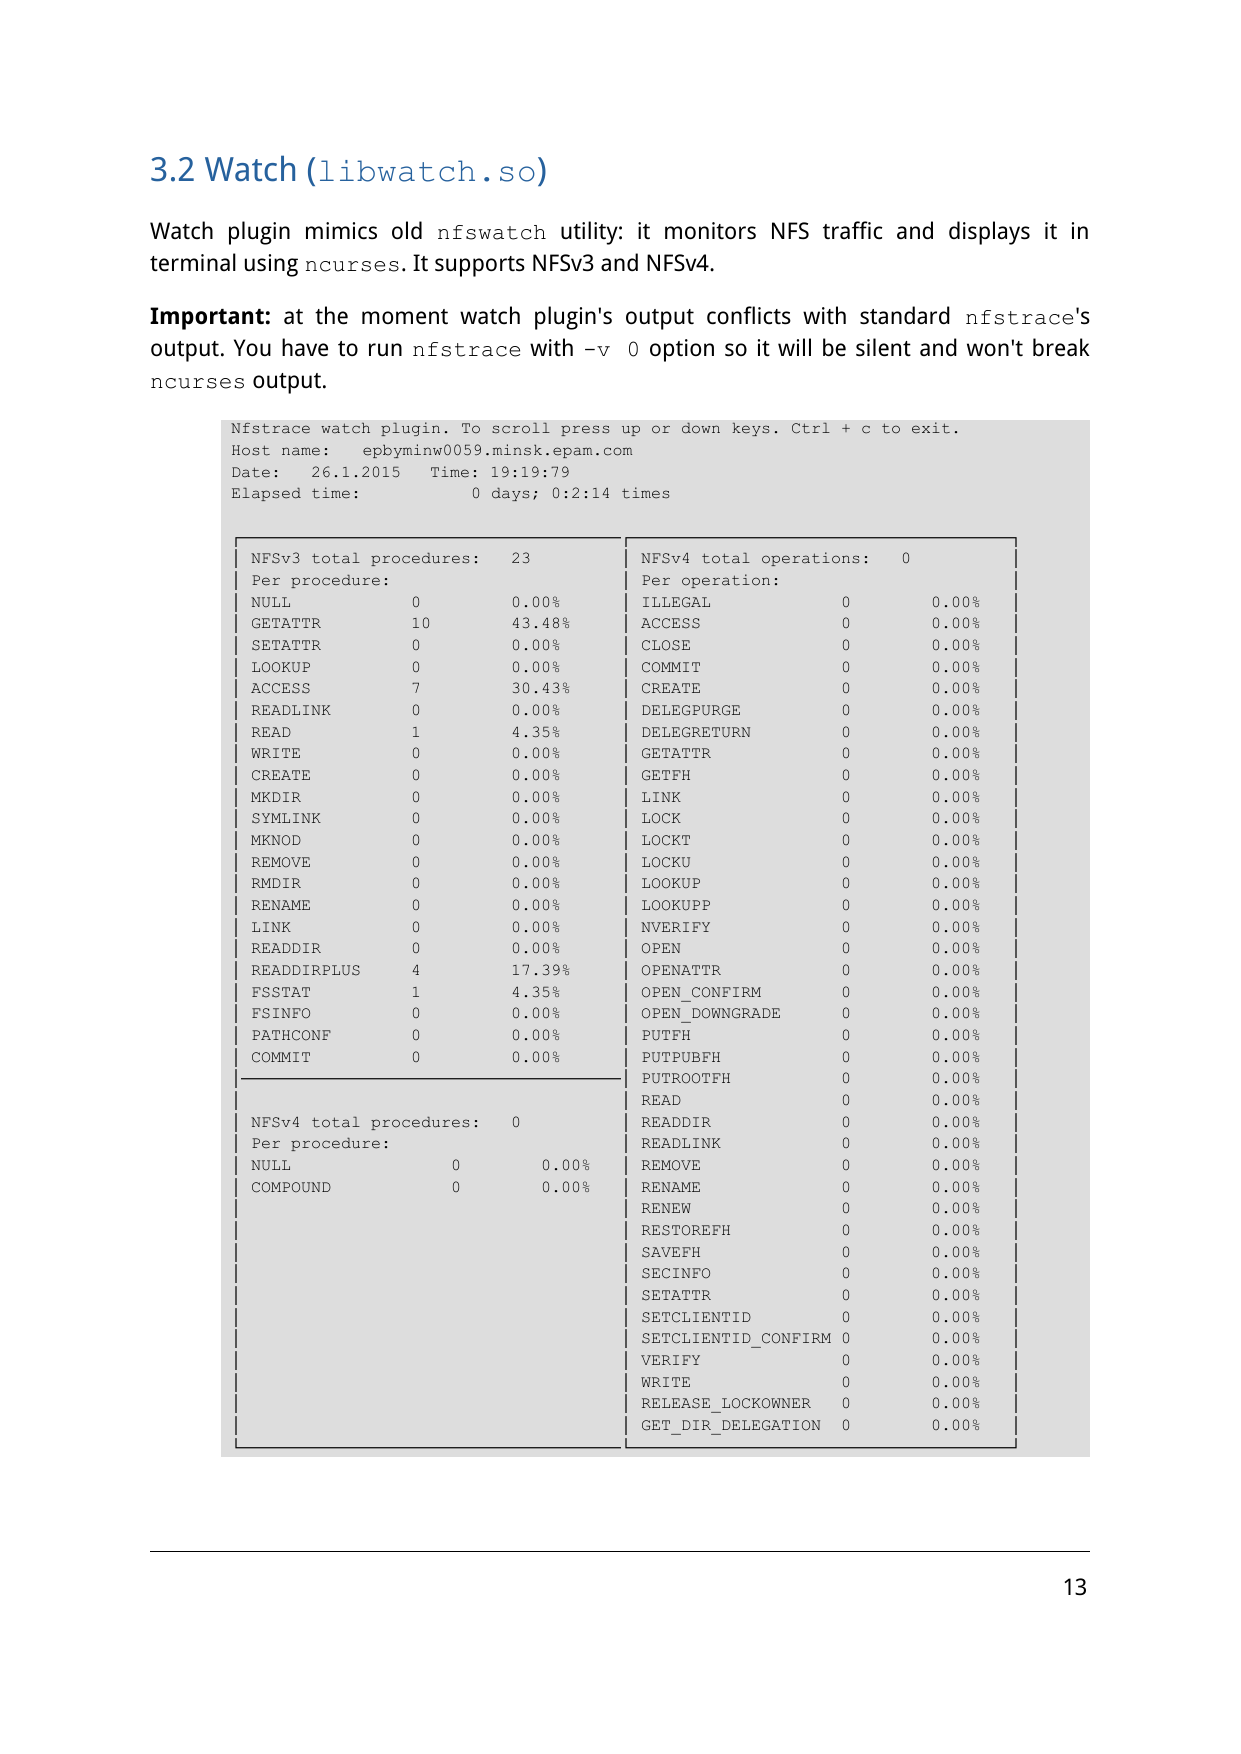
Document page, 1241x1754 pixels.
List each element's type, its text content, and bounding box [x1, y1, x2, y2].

text │ MKDIR 0 0.00% │ LINK 0 0.00% │ [627, 788, 1015, 807]
text │ │ RENEW 0 0.00% │ [221, 1200, 1090, 1219]
text │ MKNOD 0 0.00% │ LOCKT 0 0.00% │ [237, 832, 625, 850]
text │ NFSv4 total procedures: 0 │ READDIR 0 0.00% │ [627, 1113, 1015, 1132]
text │ PATHCONF 0 0.00% │ PUTFH 0 0.00% │ [1017, 1027, 1090, 1045]
text │ NULL 0 0.00% │ ILLEGAL 0 0.00% │ [237, 593, 625, 612]
text │ Per procedure: │ Per operation: │ [237, 572, 625, 590]
text │ MKNOD 0 0.00% │ LOCKT 0 0.00% │ [627, 832, 1015, 850]
text │ │ RESTOREFH 0 0.00% │ [1017, 1222, 1090, 1240]
text │ │ VERIFY 0 0.00% │ [1017, 1352, 1090, 1370]
text │──────────────────────────────────────│ PUTROOTFH 0 0.00% │ [221, 1070, 1090, 1089]
text │ │ RELEASE_LOCKOWNER 0 0.00% │ [221, 1395, 1090, 1414]
text │ │ VERIFY 0 0.00% │ [237, 1352, 625, 1370]
text │ LINK 0 0.00% │ NVERIFY 0 0.00% │ [627, 918, 1015, 937]
text │ NFSv3 total procedures: 23 │ NFSv4 total operations: 0 │ [221, 550, 1090, 569]
text │ LOOKUP 0 0.00% │ COMMIT 0 0.00% │ [627, 658, 1015, 677]
text │ │ READ 0 0.00% │ [627, 1092, 1015, 1110]
text │ MKNOD 0 0.00% │ LOCKT 0 0.00% │ [1017, 832, 1090, 850]
text │ NULL 0 0.00% │ ILLEGAL 0 0.00% │ [627, 593, 1015, 612]
text │ │ SETCLIENTID 0 0.00% │ [627, 1308, 1015, 1327]
text │ RENAME 0 0.00% │ LOOKUPP 0 0.00% │ [627, 897, 1015, 915]
text │ RENAME 0 0.00% │ LOOKUPP 0 0.00% │ [1017, 897, 1090, 915]
text │ CREATE 0 0.00% │ GETFH 0 0.00% │ [237, 767, 625, 785]
text │ LINK 0 0.00% │ NVERIFY 0 0.00% │ [1017, 918, 1090, 937]
text │ MKDIR 0 0.00% │ LINK 0 0.00% │ [237, 788, 625, 807]
text │ READDIRPLUS 4 17.39% │ OPENATTR 0 0.00% │ [1017, 962, 1090, 980]
text │ │ READ 0 0.00% │ [1017, 1092, 1090, 1110]
text │ SYMLINK 0 0.00% │ LOCK 0 0.00% │ [221, 810, 1090, 829]
text │ FSSTAT 1 4.35% │ OPEN_CONFIRM 0 0.00% │ [627, 983, 1015, 1002]
text │ ACCESS 7 30.43% │ CREATE 0 0.00% │ [221, 680, 1090, 699]
text │ │ SETATTR 0 0.00% │ [1017, 1287, 1090, 1305]
text │ │ SAVEFH 0 0.00% │ [237, 1243, 625, 1262]
text │ │ SETATTR 0 0.00% │ [237, 1287, 625, 1305]
text │ READDIRPLUS 4 17.39% │ OPENATTR 0 0.00% │ [627, 962, 1015, 980]
text │ │ RESTOREFH 0 0.00% │ [627, 1222, 1015, 1240]
text │ READ 1 4.35% │ DELEGRETURN 0 0.00% │ [1017, 723, 1090, 742]
text │ COMPOUND 0 0.00% │ RENAME 0 0.00% │ [627, 1178, 1015, 1197]
text │ │ SETCLIENTID 0 0.00% │ [1017, 1308, 1090, 1327]
text │ Per procedure: │ Per operation: │ [627, 572, 1015, 590]
text │ REMOVE 0 0.00% │ LOCKU 0 0.00% │ [1017, 853, 1090, 872]
text │ WRITE 0 0.00% │ GETATTR 0 0.00% │ [221, 745, 1090, 764]
text │ │ READ 0 0.00% │ [237, 1092, 625, 1110]
text │ FSSTAT 1 4.35% │ OPEN_CONFIRM 0 0.00% │ [1017, 983, 1090, 1002]
text │ NFSv4 total procedures: 0 │ READDIR 0 0.00% │ [237, 1113, 625, 1132]
text │ │ WRITE 0 0.00% │ [627, 1373, 1015, 1392]
text │ REMOVE 0 0.00% │ LOCKU 0 0.00% │ [627, 853, 1015, 872]
text │ FSINFO 0 0.00% │ OPEN_DOWNGRADE 0 0.00% │ [221, 1005, 1090, 1024]
text │ READDIR 0 0.00% │ OPEN 0 0.00% │ [221, 940, 1090, 959]
text │ │ WRITE 0 0.00% │ [1017, 1373, 1090, 1392]
text Watch plugin mimics old nfswatch utility: it monitors NFS traffic and displays it in terminal using ncurses. It supports NFSv3 and NFSv4. [150, 218, 1090, 278]
text │ COMPOUND 0 0.00% │ RENAME 0 0.00% │ [1017, 1178, 1090, 1197]
text │ COMPOUND 0 0.00% │ RENAME 0 0.00% │ [237, 1178, 625, 1197]
text │ │ SAVEFH 0 0.00% │ [1017, 1243, 1090, 1262]
text │ PATHCONF 0 0.00% │ PUTFH 0 0.00% │ [627, 1027, 1015, 1045]
text Host name: epbyminw0059.minsk.epam.com [221, 442, 1090, 460]
text │ NFSv4 total procedures: 0 │ READDIR 0 0.00% │ [1017, 1113, 1090, 1132]
text │ LOOKUP 0 0.00% │ COMMIT 0 0.00% │ [237, 658, 625, 677]
text │ │ SAVEFH 0 0.00% │ [627, 1243, 1015, 1262]
text │ READ 1 4.35% │ DELEGRETURN 0 0.00% │ [237, 723, 625, 742]
text │ NULL 0 0.00% │ REMOVE 0 0.00% │ [237, 1157, 625, 1175]
text Important: at the moment watch plugin's output conflicts with standard nfstrace's output. You have to run nfstrace with -v 0 option so it will be silent and won't break ncurses output. [150, 303, 1090, 395]
text │ │ GET_DIR_DELEGATION 0 0.00% │ [627, 1417, 1015, 1435]
text │ FSSTAT 1 4.35% │ OPEN_CONFIRM 0 0.00% │ [237, 983, 625, 1002]
text │ │ SETCLIENTID 0 0.00% │ [237, 1308, 625, 1327]
text │ READLINK 0 0.00% │ DELEGPURGE 0 0.00% │ [237, 702, 625, 720]
text │ SETATTR 0 0.00% │ CLOSE 0 0.00% │ [1017, 637, 1090, 655]
subtitle Watch (libwatch.so) [150, 150, 1090, 191]
text │ LINK 0 0.00% │ NVERIFY 0 0.00% │ [237, 918, 625, 937]
text │ │ SETATTR 0 0.00% │ [627, 1287, 1015, 1305]
text │ │ SECINFO 0 0.00% │ [221, 1265, 1090, 1284]
text │ PATHCONF 0 0.00% │ PUTFH 0 0.00% │ [237, 1027, 625, 1045]
text │ READLINK 0 0.00% │ DELEGPURGE 0 0.00% │ [1017, 702, 1090, 720]
text │ NULL 0 0.00% │ ILLEGAL 0 0.00% │ [1017, 593, 1090, 612]
text │ │ WRITE 0 0.00% │ [237, 1373, 625, 1392]
text │ LOOKUP 0 0.00% │ COMMIT 0 0.00% │ [1017, 658, 1090, 677]
text │ NULL 0 0.00% │ REMOVE 0 0.00% │ [627, 1157, 1015, 1175]
text │ │ VERIFY 0 0.00% │ [627, 1352, 1015, 1370]
text │ Per procedure: │ READLINK 0 0.00% │ [221, 1135, 1090, 1154]
text │ MKDIR 0 0.00% │ LINK 0 0.00% │ [1017, 788, 1090, 807]
text └──────────────────────────────────────└──────────────────────────────────────┘ [221, 1438, 1090, 1457]
text │ COMMIT 0 0.00% │ PUTPUBFH 0 0.00% │ [1017, 1048, 1090, 1067]
text │ READ 1 4.35% │ DELEGRETURN 0 0.00% │ [627, 723, 1015, 742]
text │ NULL 0 0.00% │ REMOVE 0 0.00% │ [1017, 1157, 1090, 1175]
text │ COMMIT 0 0.00% │ PUTPUBFH 0 0.00% │ [627, 1048, 1015, 1067]
text │ RMDIR 0 0.00% │ LOOKUP 0 0.00% │ [221, 875, 1090, 894]
text │ │ GET_DIR_DELEGATION 0 0.00% │ [237, 1417, 625, 1435]
text Elapsed time: 0 days; 0:2:14 times [221, 485, 1090, 504]
text │ CREATE 0 0.00% │ GETFH 0 0.00% │ [1017, 767, 1090, 785]
text │ │ SETCLIENTID_CONFIRM 0 0.00% │ [221, 1330, 1090, 1349]
text │ SETATTR 0 0.00% │ CLOSE 0 0.00% │ [237, 637, 625, 655]
text │ REMOVE 0 0.00% │ LOCKU 0 0.00% │ [237, 853, 625, 872]
text ┌──────────────────────────────────────┌──────────────────────────────────────┐ [221, 528, 1090, 547]
text Date: 26.1.2015 Time: 19:19:79 [221, 463, 1090, 482]
text │ CREATE 0 0.00% │ GETFH 0 0.00% │ [627, 767, 1015, 785]
text │ READLINK 0 0.00% │ DELEGPURGE 0 0.00% │ [627, 702, 1015, 720]
text │ SETATTR 0 0.00% │ CLOSE 0 0.00% │ [627, 637, 1015, 655]
text │ GETATTR 10 43.48% │ ACCESS 0 0.00% │ [221, 615, 1090, 634]
text │ │ RESTOREFH 0 0.00% │ [237, 1222, 625, 1240]
text │ COMMIT 0 0.00% │ PUTPUBFH 0 0.00% │ [237, 1048, 625, 1067]
text Nfstrace watch plugin. To scroll press up or down keys. Ctrl + c to exit. [221, 420, 1090, 439]
text │ READDIRPLUS 4 17.39% │ OPENATTR 0 0.00% │ [237, 962, 625, 980]
text │ Per procedure: │ Per operation: │ [1017, 572, 1090, 590]
text │ │ GET_DIR_DELEGATION 0 0.00% │ [1017, 1417, 1090, 1435]
text │ RENAME 0 0.00% │ LOOKUPP 0 0.00% │ [237, 897, 625, 915]
